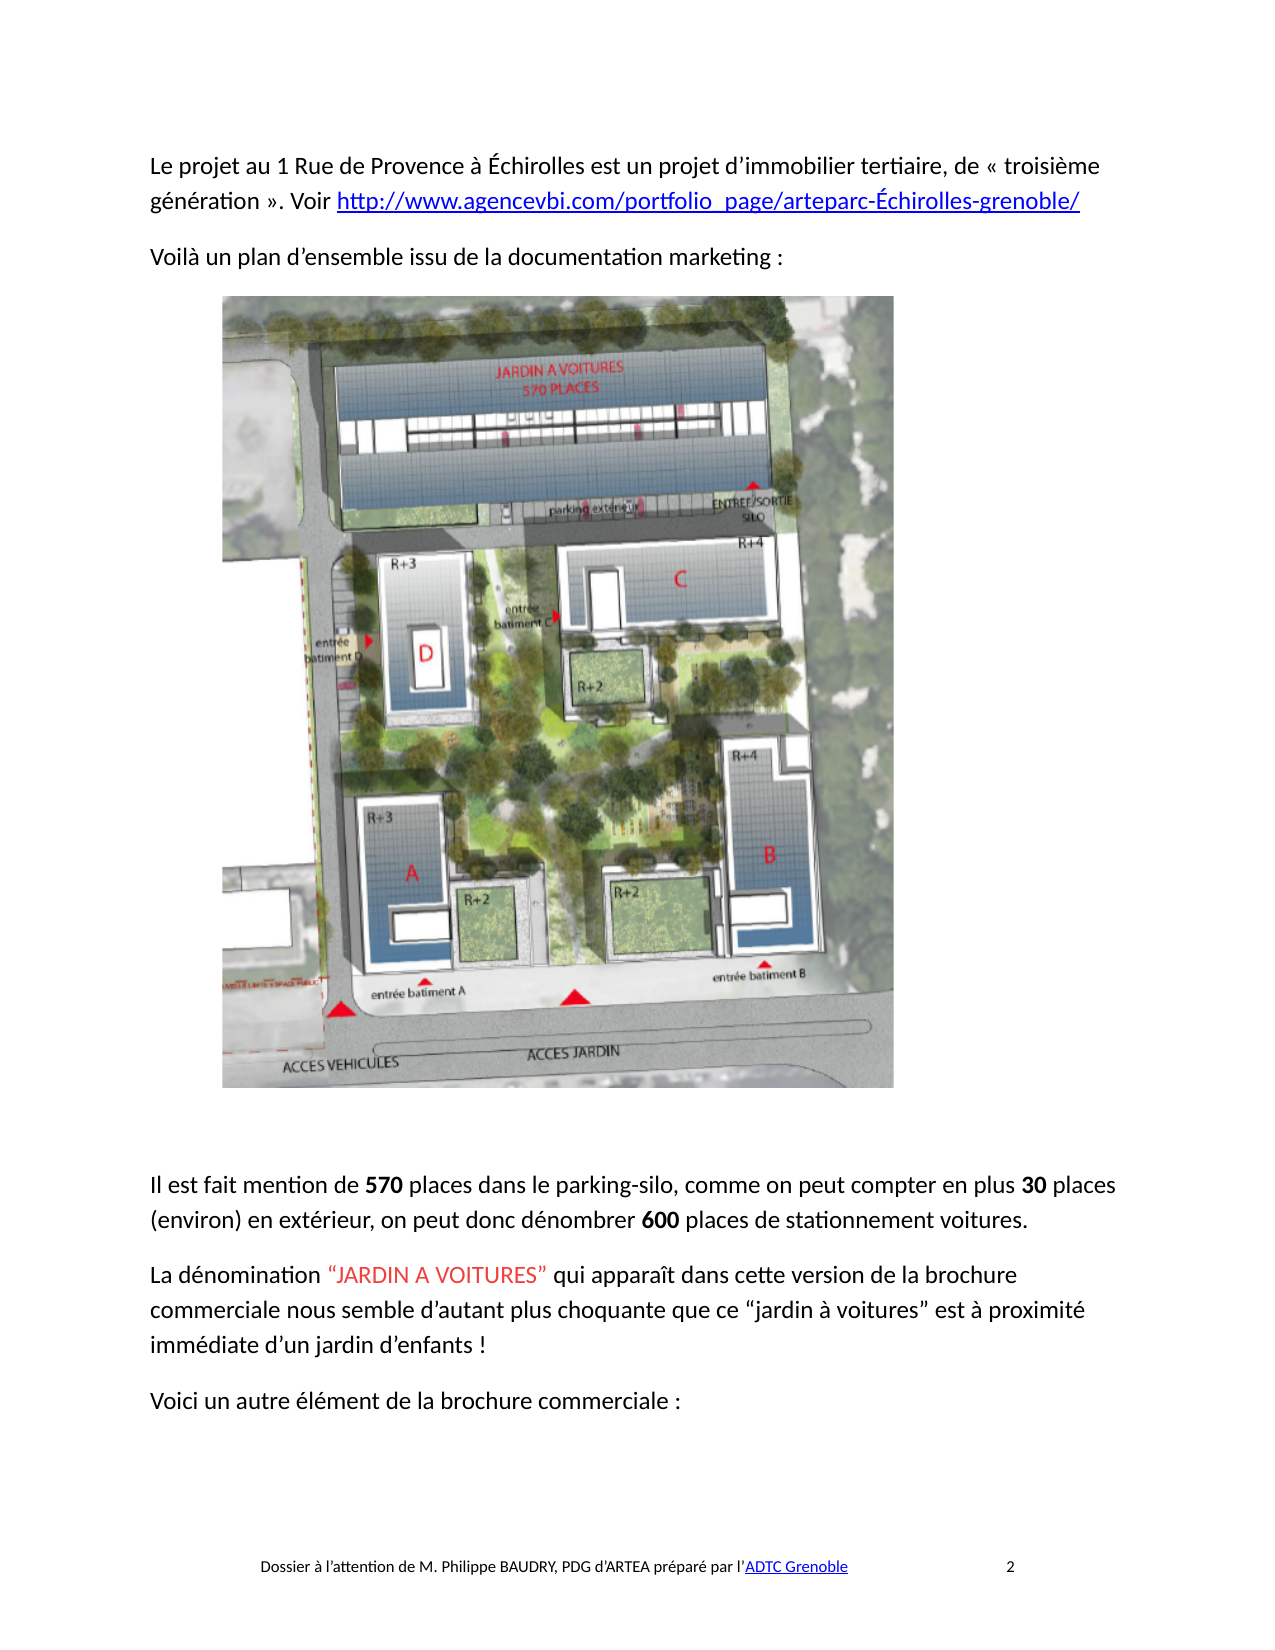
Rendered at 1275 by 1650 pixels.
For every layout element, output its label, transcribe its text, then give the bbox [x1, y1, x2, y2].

text Il est fait mention de 570 places dans le parking-silo, comme on peut compter en plus 30 places (environ) en extérieur, on peut donc dénombrer 600 places de stationnement voitures. [150, 1169, 1125, 1234]
text Le projet au 1 Rue de Provence à Échirolles est un projet d’immobilier tertiaire, de « troisième génération ». Voir http://www.agencevbi.com/portfolio_page/arteparc-Échirolles-grenoble/ [150, 150, 1125, 216]
text Voilà un plan d’ensemble issu de la documentation marketing : [150, 241, 1125, 271]
picture [222, 296, 894, 1088]
text Voici un autre élément de la brochure commerciale : [150, 1385, 1125, 1416]
text La dénomination “JARDIN A VOITURES” qui apparaît dans cette version de la brochure commerciale nous semble d’autant plus choquante que ce “jardin à voitures” est à proximité immédiate d’un jardin d’enfants ! [150, 1259, 1125, 1360]
